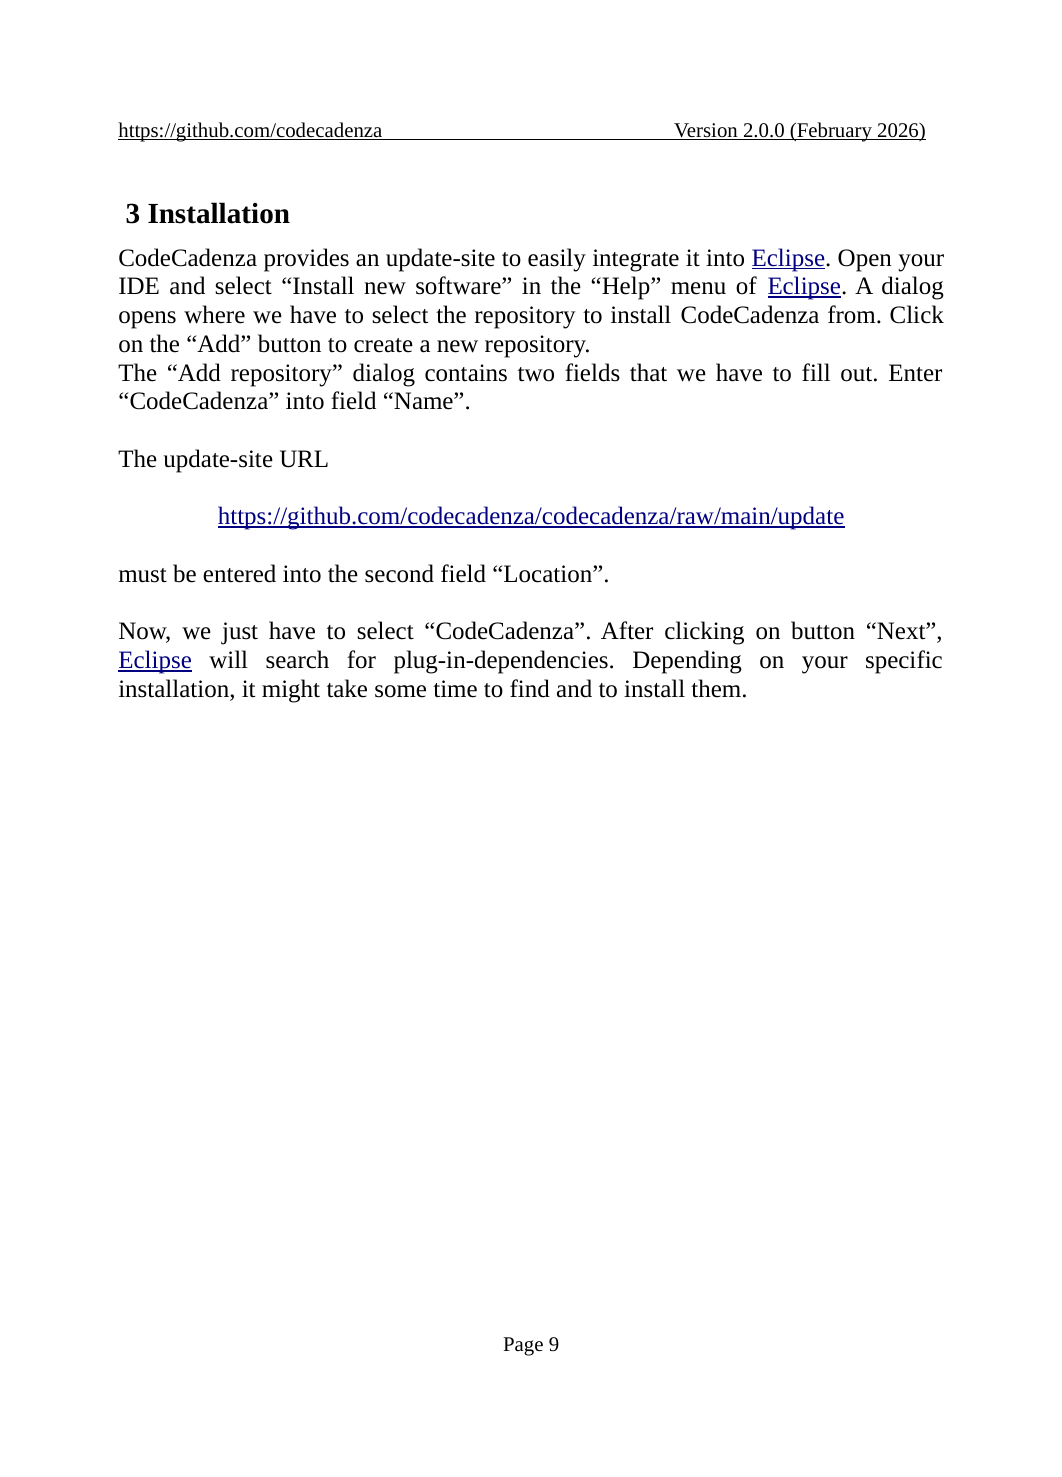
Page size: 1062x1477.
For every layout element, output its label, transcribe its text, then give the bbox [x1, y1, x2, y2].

text The “Add repository” dialog contains two fields that we have to fill out. Enter “CodeCadenza” into field “Name”. [118, 358, 944, 415]
text Now, we just have to select “CodeCadenza”. After clicking on button “Next”, Eclipse will search for plug-in-dependencies. Depending on your specific installation, it might take some time to find and to install them. [118, 616, 944, 703]
text must be entered into the second field “Location”. [118, 559, 944, 588]
text CodeCadenza provides an update-site to easily integrate it into Eclipse. Open your IDE and select “Install new software” in the “Help” menu of Eclipse. A dialog opens where we have to select the repository to install CodeCadenza from. Click on the “Add” button to create a new repository. [118, 243, 944, 358]
subtitle Installation [118, 197, 944, 230]
text https://github.com/codecadenza/codecadenza/raw/main/update [118, 501, 944, 530]
text The update-site URL [118, 444, 944, 473]
